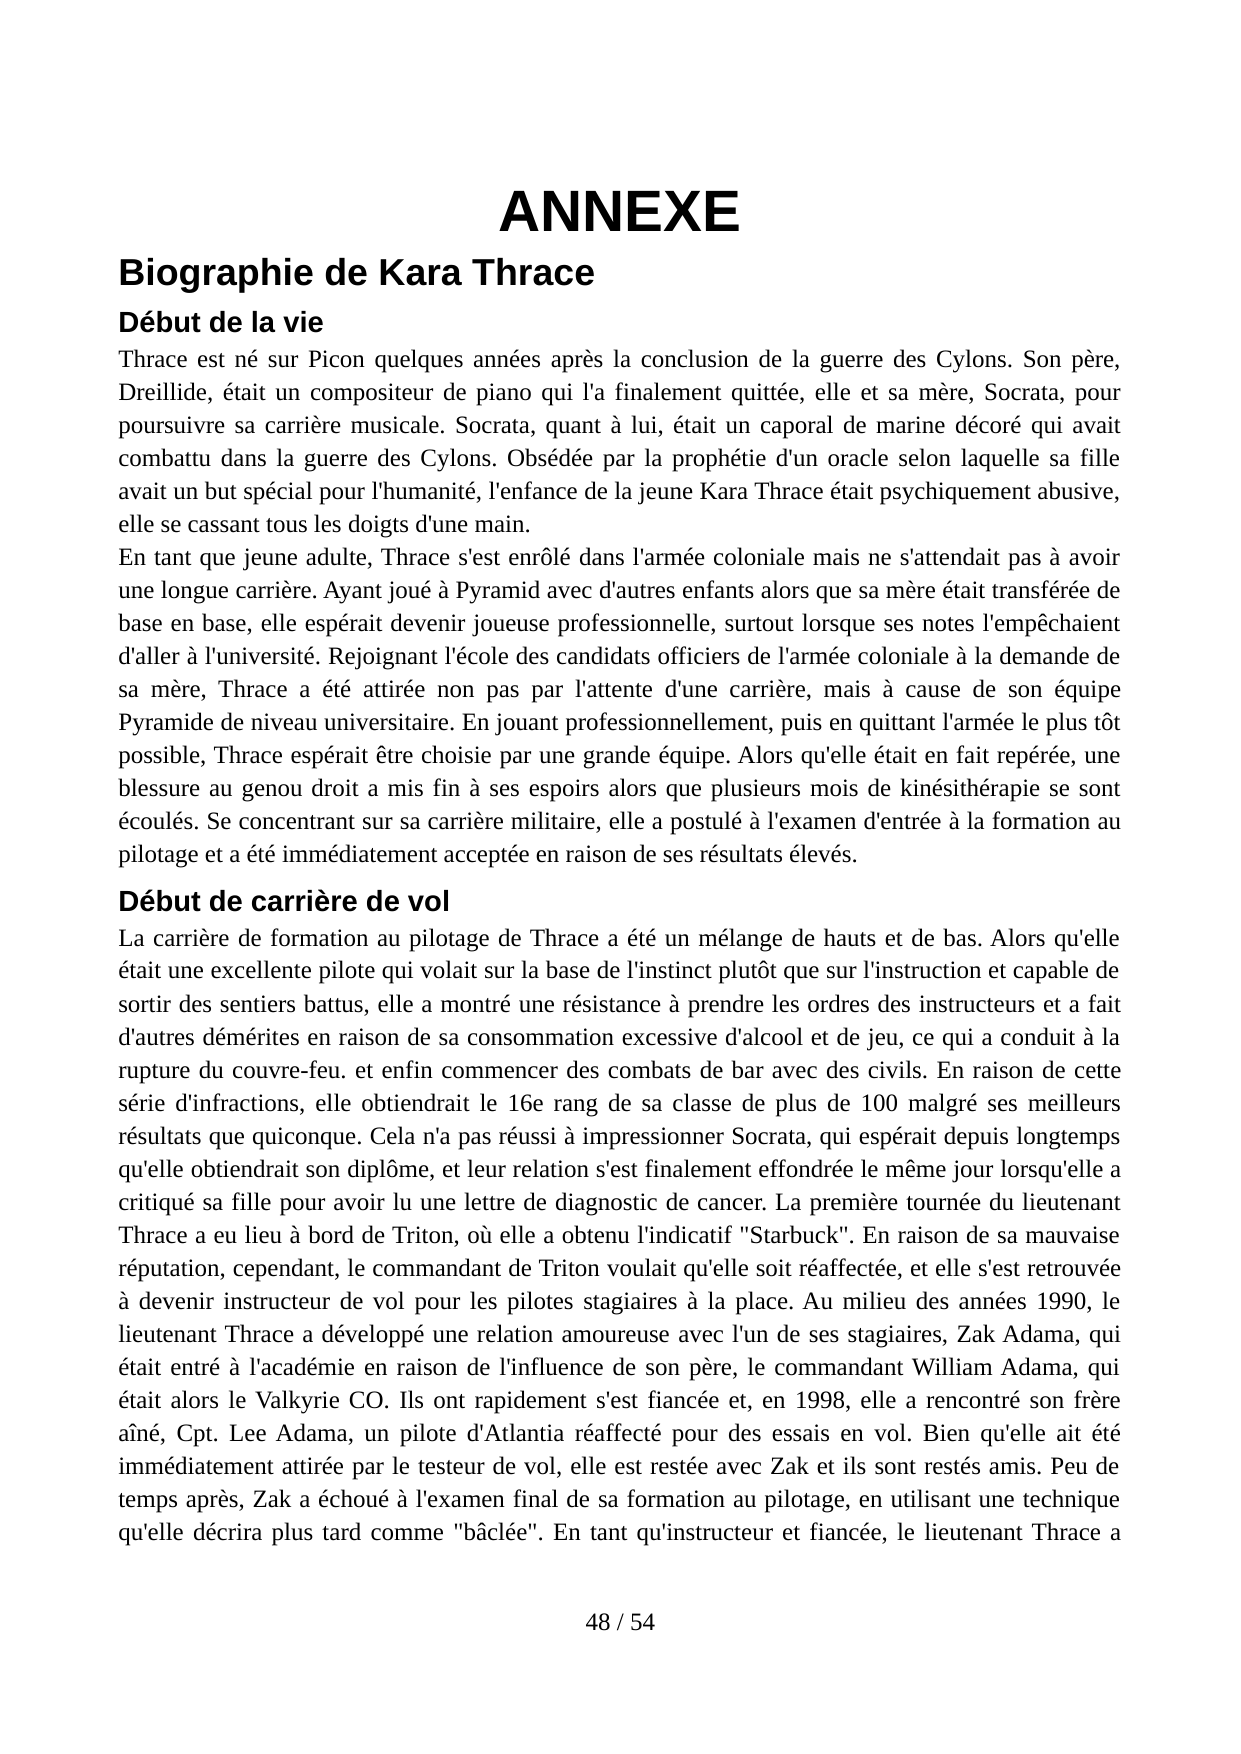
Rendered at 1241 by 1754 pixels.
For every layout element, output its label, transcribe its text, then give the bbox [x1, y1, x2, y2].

text La carrière de formation au pilotage de Thrace a été un mélange de hauts et de bas. Alors qu'elle était une excellente pilote qui volait sur la base de l'instinct plutôt que sur l'instruction et capable de sortir des sentiers battus, elle a montré une résistance à prendre les ordres des instructeurs et a fait d'autres démérites en raison de sa consommation excessive d'alcool et de jeu, ce qui a conduit à la rupture du couvre-feu. et enfin commencer des combats de bar avec des civils. En raison de cette série d'infractions, elle obtiendrait le 16e rang de sa classe de plus de 100 malgré ses meilleurs résultats que quiconque. Cela n'a pas réussi à impressionner Socrata, qui espérait depuis longtemps qu'elle obtiendrait son diplôme, et leur relation s'est finalement effondrée le même jour lorsqu'elle a critiqué sa fille pour avoir lu une lettre de diagnostic de cancer. La première tournée du lieutenant Thrace a eu lieu à bord de Triton, où elle a obtenu l'indicatif "Starbuck". En raison de sa mauvaise réputation, cependant, le commandant de Triton voulait qu'elle soit réaffectée, et elle s'est retrouvée à devenir instructeur de vol pour les pilotes stagiaires à la place. Au milieu des années 1990, le lieutenant Thrace a développé une relation amoureuse avec l'un de ses stagiaires, Zak Adama, qui était entré à l'académie en raison de l'influence de son père, le commandant William Adama, qui était alors le Valkyrie CO. Ils ont rapidement s'est fiancée et, en 1998, elle a rencontré son frère aîné, Cpt. Lee Adama, un pilote d'Atlantia réaffecté pour des essais en vol. Bien qu'elle ait été immédiatement attirée par le testeur de vol, elle est restée avec Zak et ils sont restés amis. Peu de temps après, Zak a échoué à l'examen final de sa formation au pilotage, en utilisant une technique qu'elle décrira plus tard comme "bâclée". En tant qu'instructeur et fiancée, le lieutenant Thrace a [118, 923, 1122, 1546]
title ANNEXE [118, 176, 1122, 243]
text Début de carrière de vol [118, 884, 1122, 918]
text Biographie de Kara Thrace [118, 250, 1122, 293]
text Thrace est né sur Picon quelques années après la conclusion de la guerre des Cylons. Son père, Dreillide, était un compositeur de piano qui l'a finalement quittée, elle et sa mère, Socrata, pour poursuivre sa carrière musicale. Socrata, quant à lui, était un caporal de marine décoré qui avait combattu dans la guerre des Cylons. Obsédée par la prophétie d'un oracle selon laquelle sa fille avait un but spécial pour l'humanité, l'enfance de la jeune Kara Thrace était psychiquement abusive, elle se cassant tous les doigts d'une main. [118, 344, 1122, 538]
text Début de la vie [118, 305, 1122, 339]
text En tant que jeune adulte, Thrace s'est enrôlé dans l'armée coloniale mais ne s'attendait pas à avoir une longue carrière. Ayant joué à Pyramid avec d'autres enfants alors que sa mère était transférée de base en base, elle espérait devenir joueuse professionnelle, surtout lorsque ses notes l'empêchaient d'aller à l'université. Rejoignant l'école des candidats officiers de l'armée coloniale à la demande de sa mère, Thrace a été attirée non pas par l'attente d'une carrière, mais à cause de son équipe Pyramide de niveau universitaire. En jouant professionnellement, puis en quittant l'armée le plus tôt possible, Thrace espérait être choisie par une grande équipe. Alors qu'elle était en fait repérée, une blessure au genou droit a mis fin à ses espoirs alors que plusieurs mois de kinésithérapie se sont écoulés. Se concentrant sur sa carrière militaire, elle a postulé à l'examen d'entrée à la formation au pilotage et a été immédiatement acceptée en raison de ses résultats élevés. [118, 542, 1122, 868]
